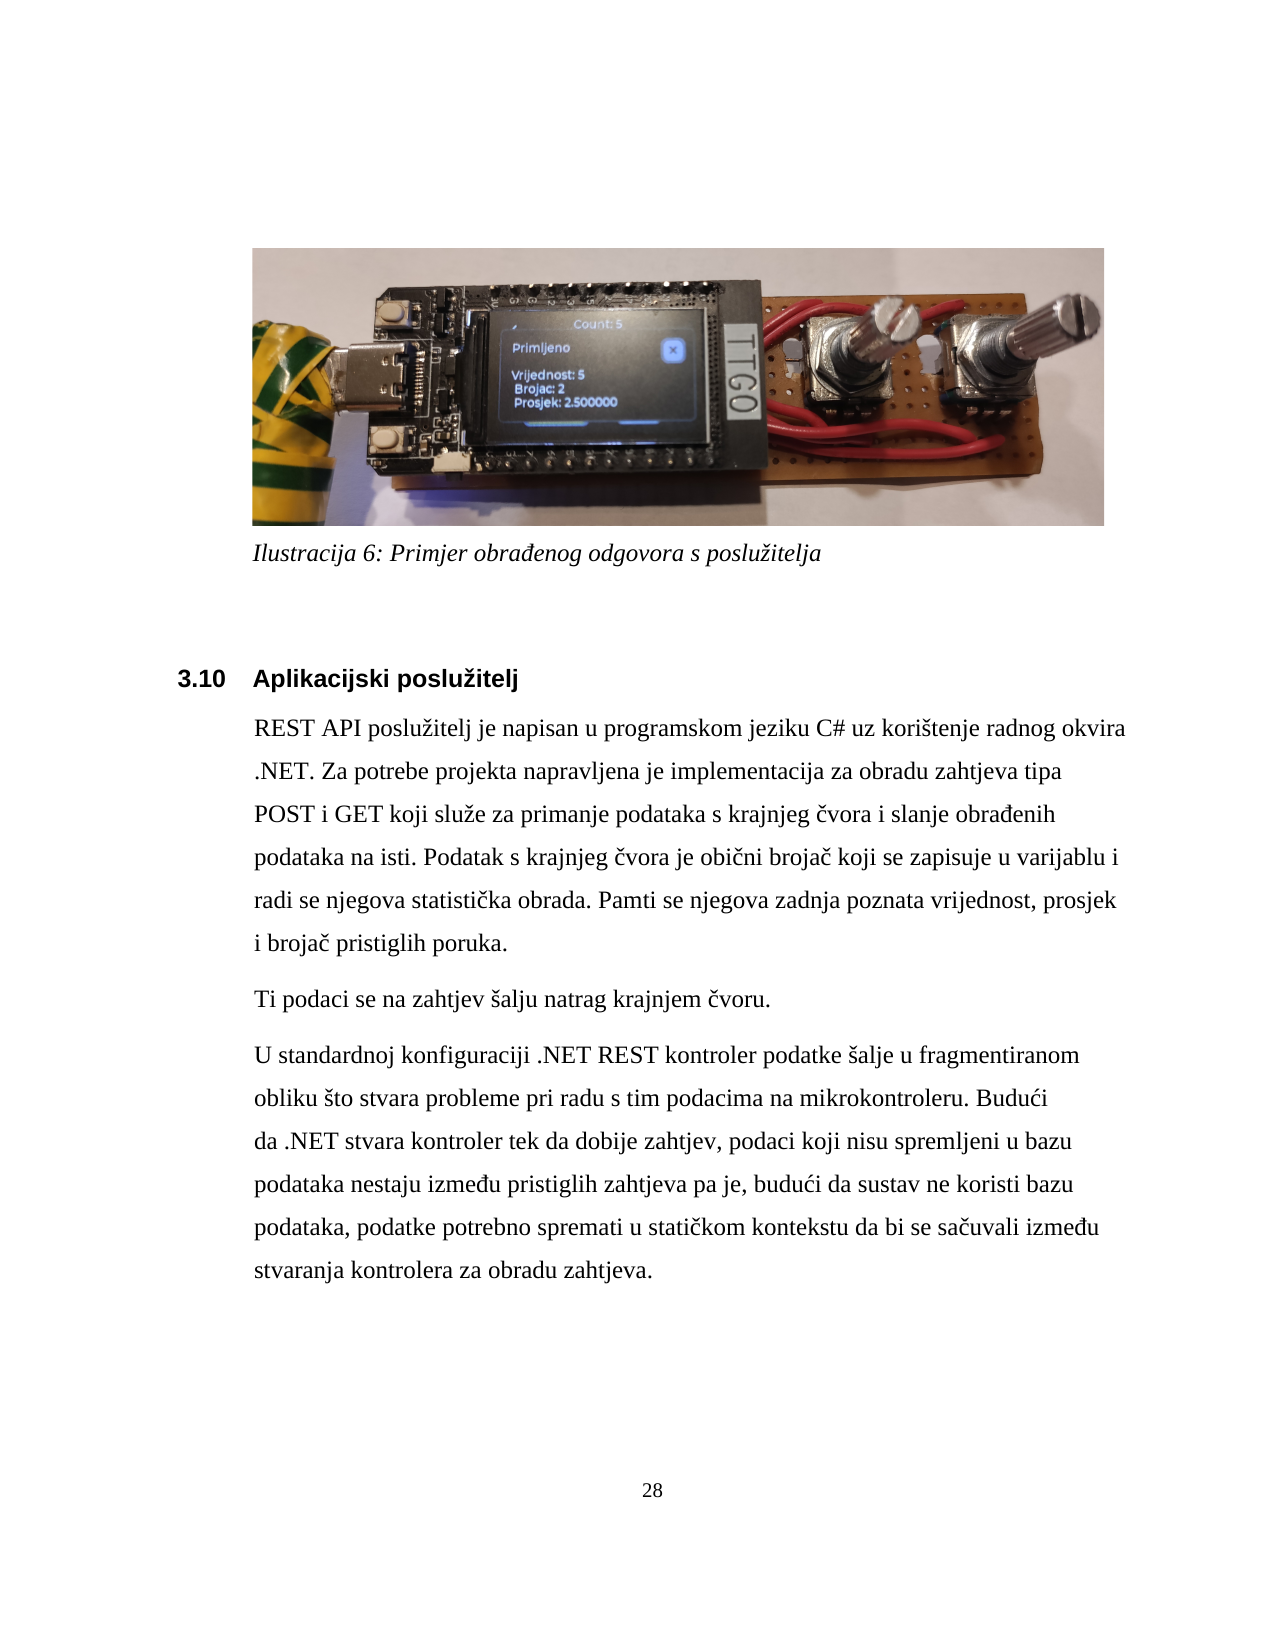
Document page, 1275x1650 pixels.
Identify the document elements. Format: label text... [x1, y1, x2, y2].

subtitle Aplikacijski poslužitelj [177, 663, 1127, 692]
text [252, 248, 1104, 342]
picture [252, 342, 1105, 440]
text Ilustracija 6: Primjer obrađenog odgovora s poslužitelja [252, 440, 1104, 566]
text REST API poslužitelj je napisan u programskom jeziku C# uz korištenje radnog okvira .NET. Za potrebe projekta napravljena je implementacija za obradu zahtjeva tipa POST i GET koji služe za primanje podataka s krajnjeg čvora i slanje obrađenih podataka na isti. Podatak s krajnjeg čvora je obični brojač koji se zapisuje u varijablu i radi se njegova statistička obrada. Pamti se njegova zadnja poznata vrijednost, prosjek i brojač pristiglih poruka. [254, 713, 1127, 957]
text Ti podaci se na zahtjev šalju natrag krajnjem čvoru. [254, 984, 1127, 1013]
text U standardnoj konfiguraciji .NET REST kontroler podatke šalje u fragmentiranom obliku što stvara probleme pri radu s tim podacima na mikrokontroleru. Budući da .NET stvara kontroler tek da dobije zahtjev, podaci koji nisu spremljeni u bazu podataka nestaju između pristiglih zahtjeva pa je, budući da sustav ne koristi bazu podataka, podatke potrebno spremati u statičkom kontekstu da bi se sačuvali između stvaranja kontrolera za obradu zahtjeva. [254, 1040, 1127, 1284]
